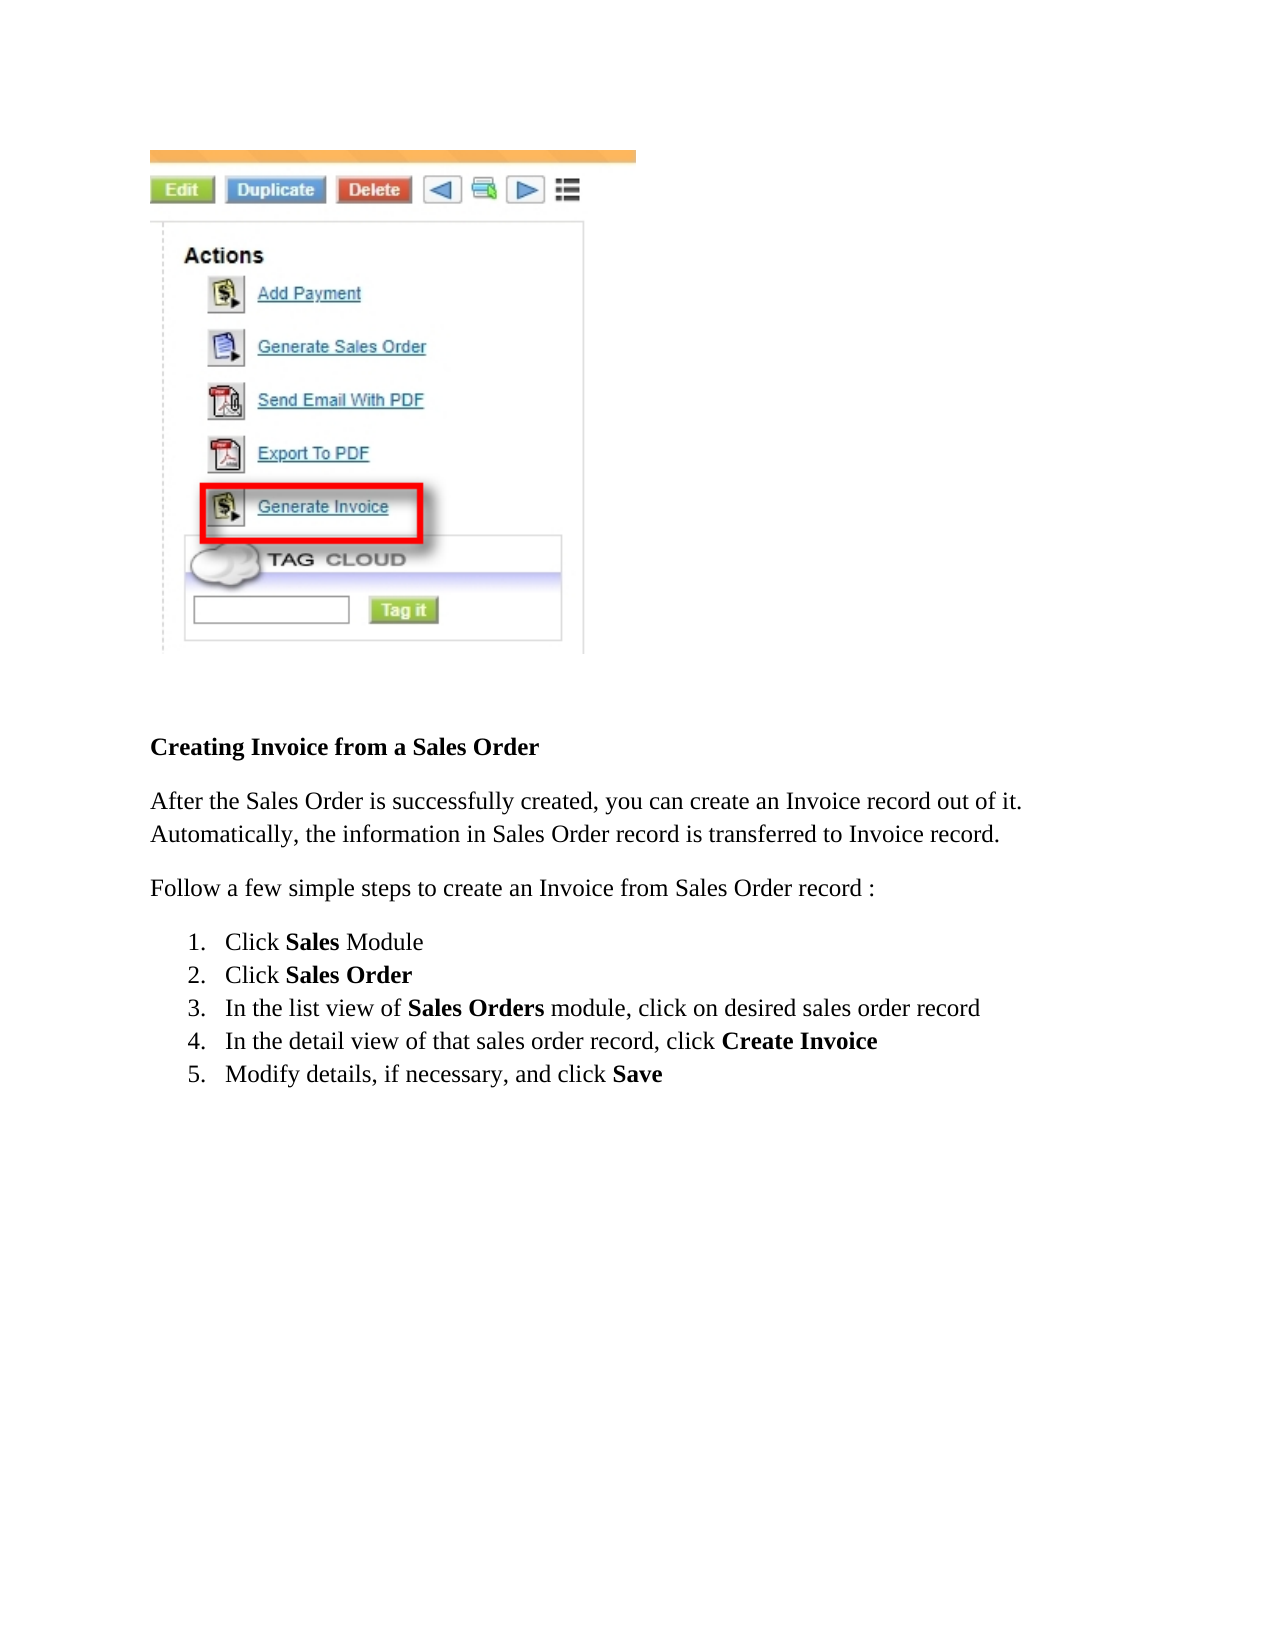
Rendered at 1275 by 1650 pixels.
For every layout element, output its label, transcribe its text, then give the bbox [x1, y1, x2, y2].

list In the list view of Sales Orders module, click on desired sales order record [187, 993, 1125, 1021]
text Follow a few simple steps to create an Invoice from Sales Order record : [150, 873, 1125, 902]
picture [150, 150, 636, 654]
list In the detail view of that sales order record, click Create Invoice [187, 1026, 1125, 1054]
text Creating Invoice from a Sales Order [150, 732, 1125, 761]
list Click Sales Module [187, 927, 1125, 955]
list Modify details, if necessary, and click Save [187, 1059, 1125, 1087]
list Click Sales Order [187, 960, 1125, 988]
text After the Sales Order is successfully created, you can create an Invoice record out of it. Automatically, the information in Sales Order record is transferred to Invoice record. [150, 786, 1125, 848]
